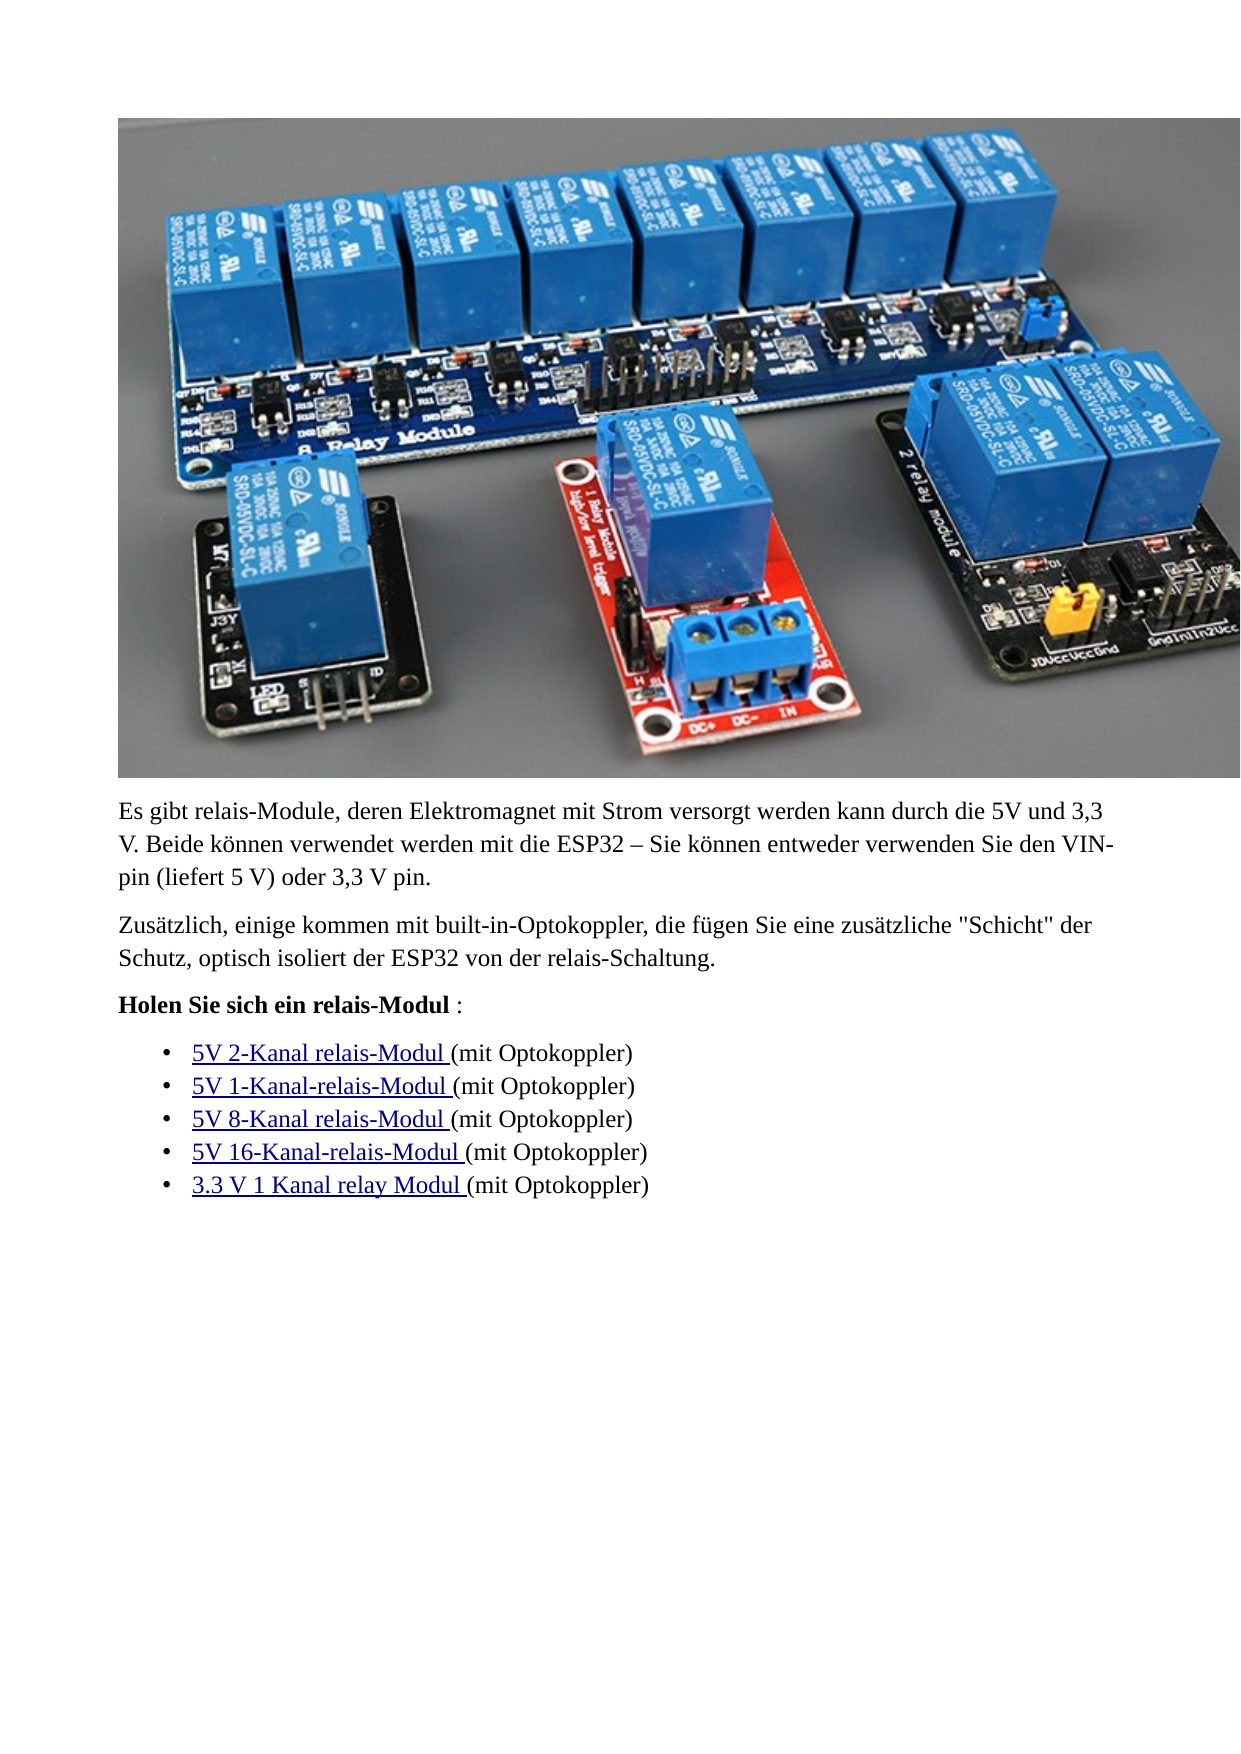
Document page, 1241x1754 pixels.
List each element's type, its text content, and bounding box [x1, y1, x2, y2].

list 5V 16-Kanal-relais-Modul (mit Optokoppler) [162, 1137, 1122, 1166]
list 5V 1-Kanal-relais-Modul (mit Optokoppler) [162, 1071, 1122, 1100]
list 3.3 V 1 Kanal relay Modul (mit Optokoppler) [162, 1170, 1122, 1199]
picture [118, 118, 1241, 778]
list 5V 2-Kanal relais-Modul (mit Optokoppler) [162, 1038, 1122, 1067]
list 5V 8-Kanal relais-Modul (mit Optokoppler) [162, 1104, 1122, 1133]
text Zusätzlich, einige kommen mit built-in-Optokoppler, die fügen Sie eine zusätzliche "Schicht" der Schutz, optisch isoliert der ESP32 von der relais-Schaltung. [118, 910, 1122, 972]
text Holen Sie sich ein relais-Modul : [118, 991, 1122, 1019]
text Es gibt relais-Module, deren Elektromagnet mit Strom versorgt werden kann durch die 5V und 3,3 V. Beide können verwendet werden mit die ESP32 – Sie können entweder verwenden Sie den VIN-pin (liefert 5 V) oder 3,3 V pin. [118, 796, 1122, 891]
